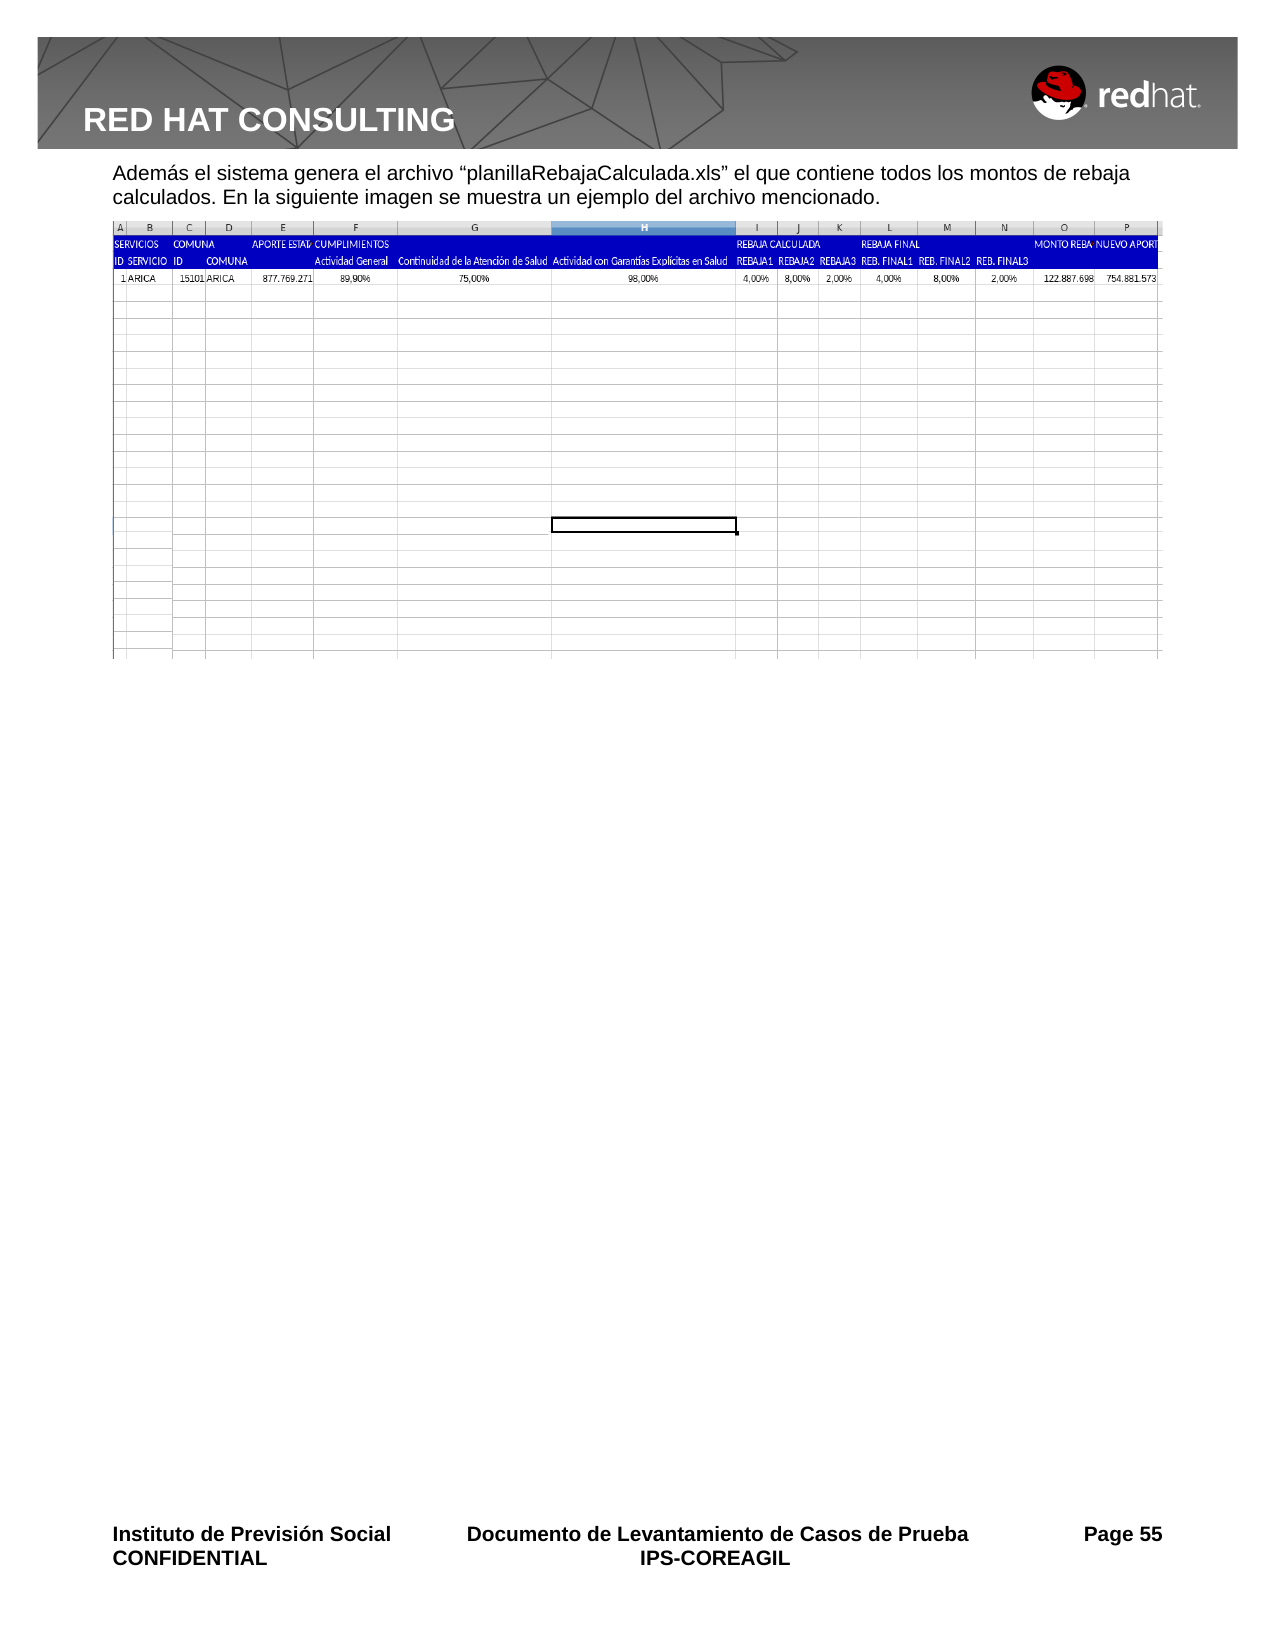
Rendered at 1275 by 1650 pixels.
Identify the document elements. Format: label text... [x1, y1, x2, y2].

picture [112, 221, 1163, 659]
picture [37, 37, 1238, 149]
text Además el sistema genera el archivo “planillaRebajaCalculada.xls” el que contiene todos los montos de rebaja calculados. En la siguiente imagen se muestra un ejemplo del archivo mencionado. [112, 161, 1162, 209]
